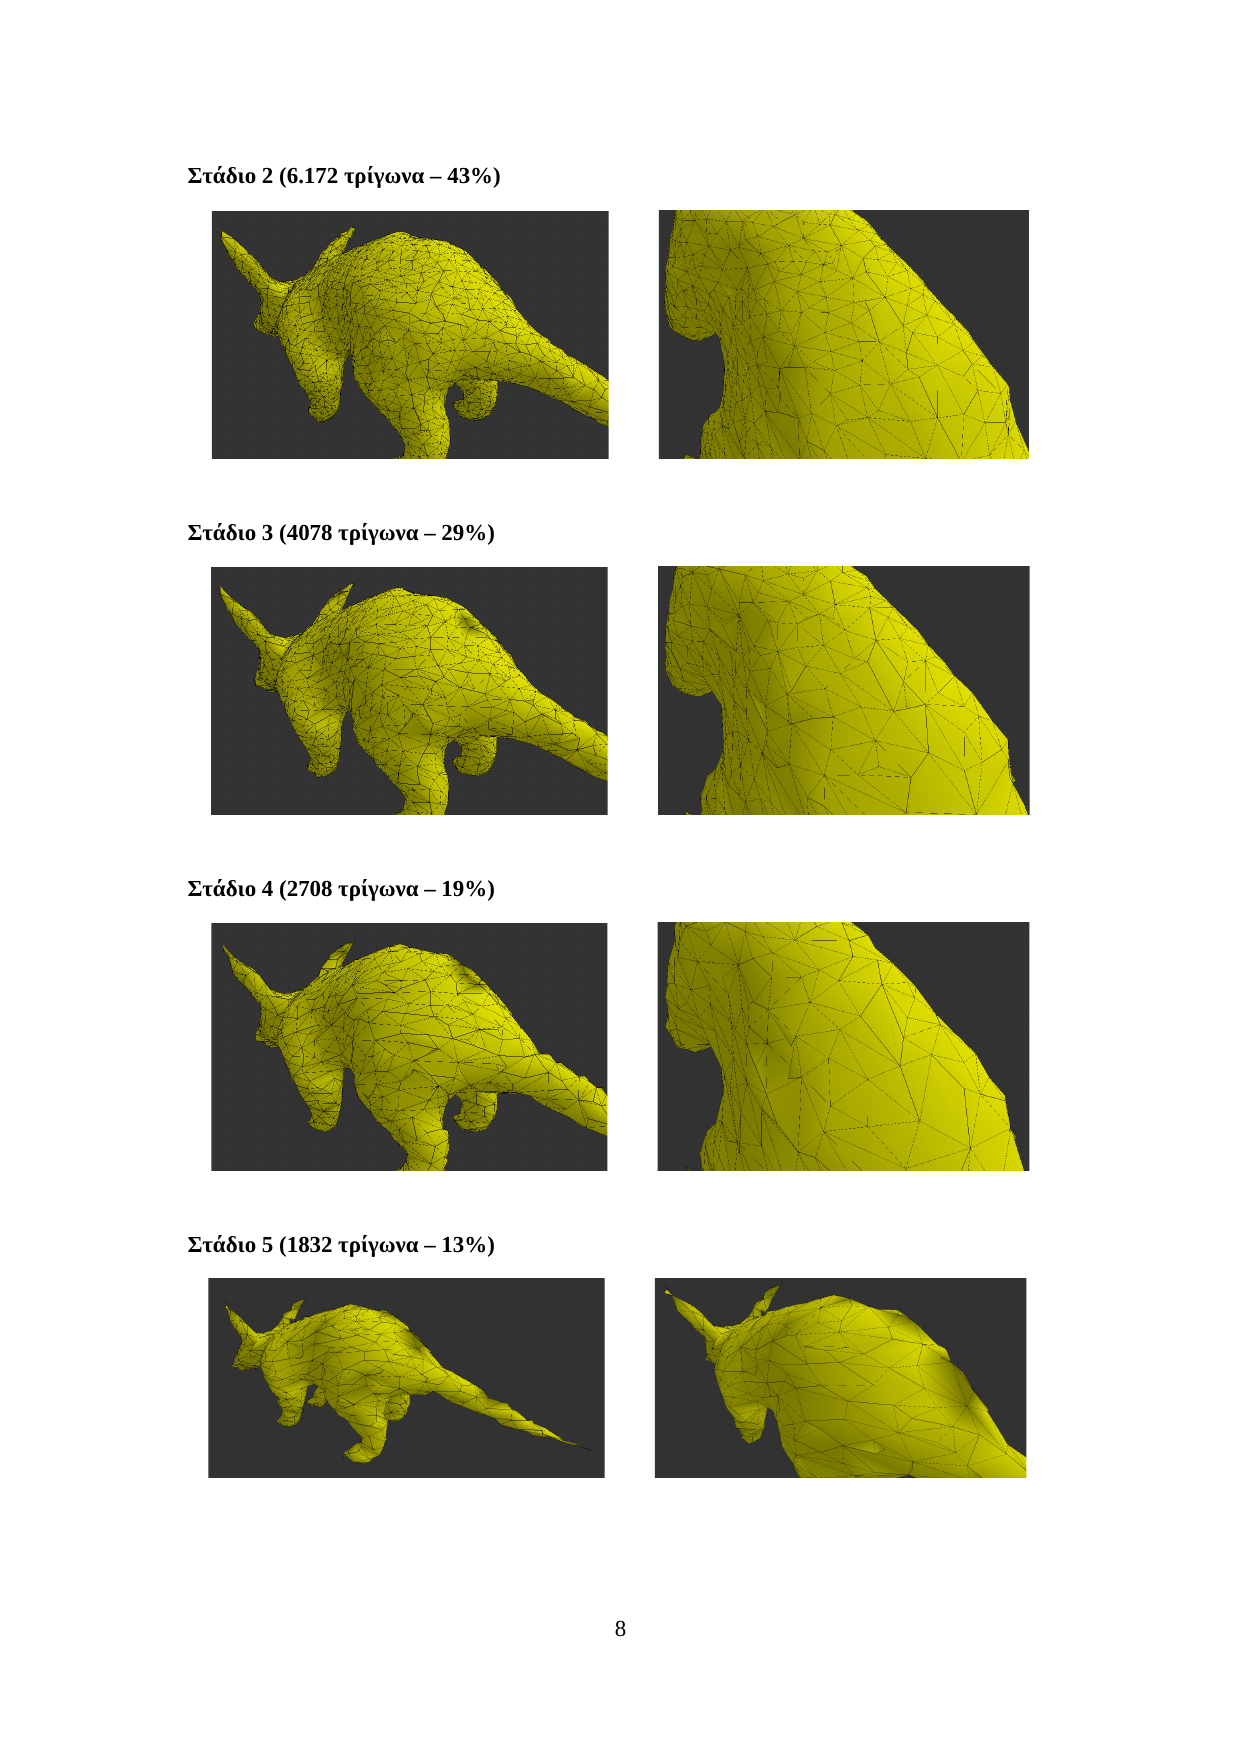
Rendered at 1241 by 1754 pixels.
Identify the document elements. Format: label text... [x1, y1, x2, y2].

text Στάδιο 2 (6.172 τρίγωνα – 43%) [187, 162, 1053, 189]
picture [211, 211, 609, 459]
text Στάδιο 4 (2708 τρίγωνα – 19%) [187, 875, 1053, 901]
picture [208, 1278, 605, 1478]
picture [658, 210, 1029, 459]
picture [654, 1278, 1027, 1478]
picture [211, 567, 608, 815]
picture [657, 922, 1030, 1171]
picture [211, 923, 608, 1171]
text Στάδιο 3 (4078 τρίγωνα – 29%) [187, 519, 1053, 545]
picture [658, 566, 1030, 815]
text Στάδιο 5 (1832 τρίγωνα – 13%) [187, 1231, 1053, 1257]
